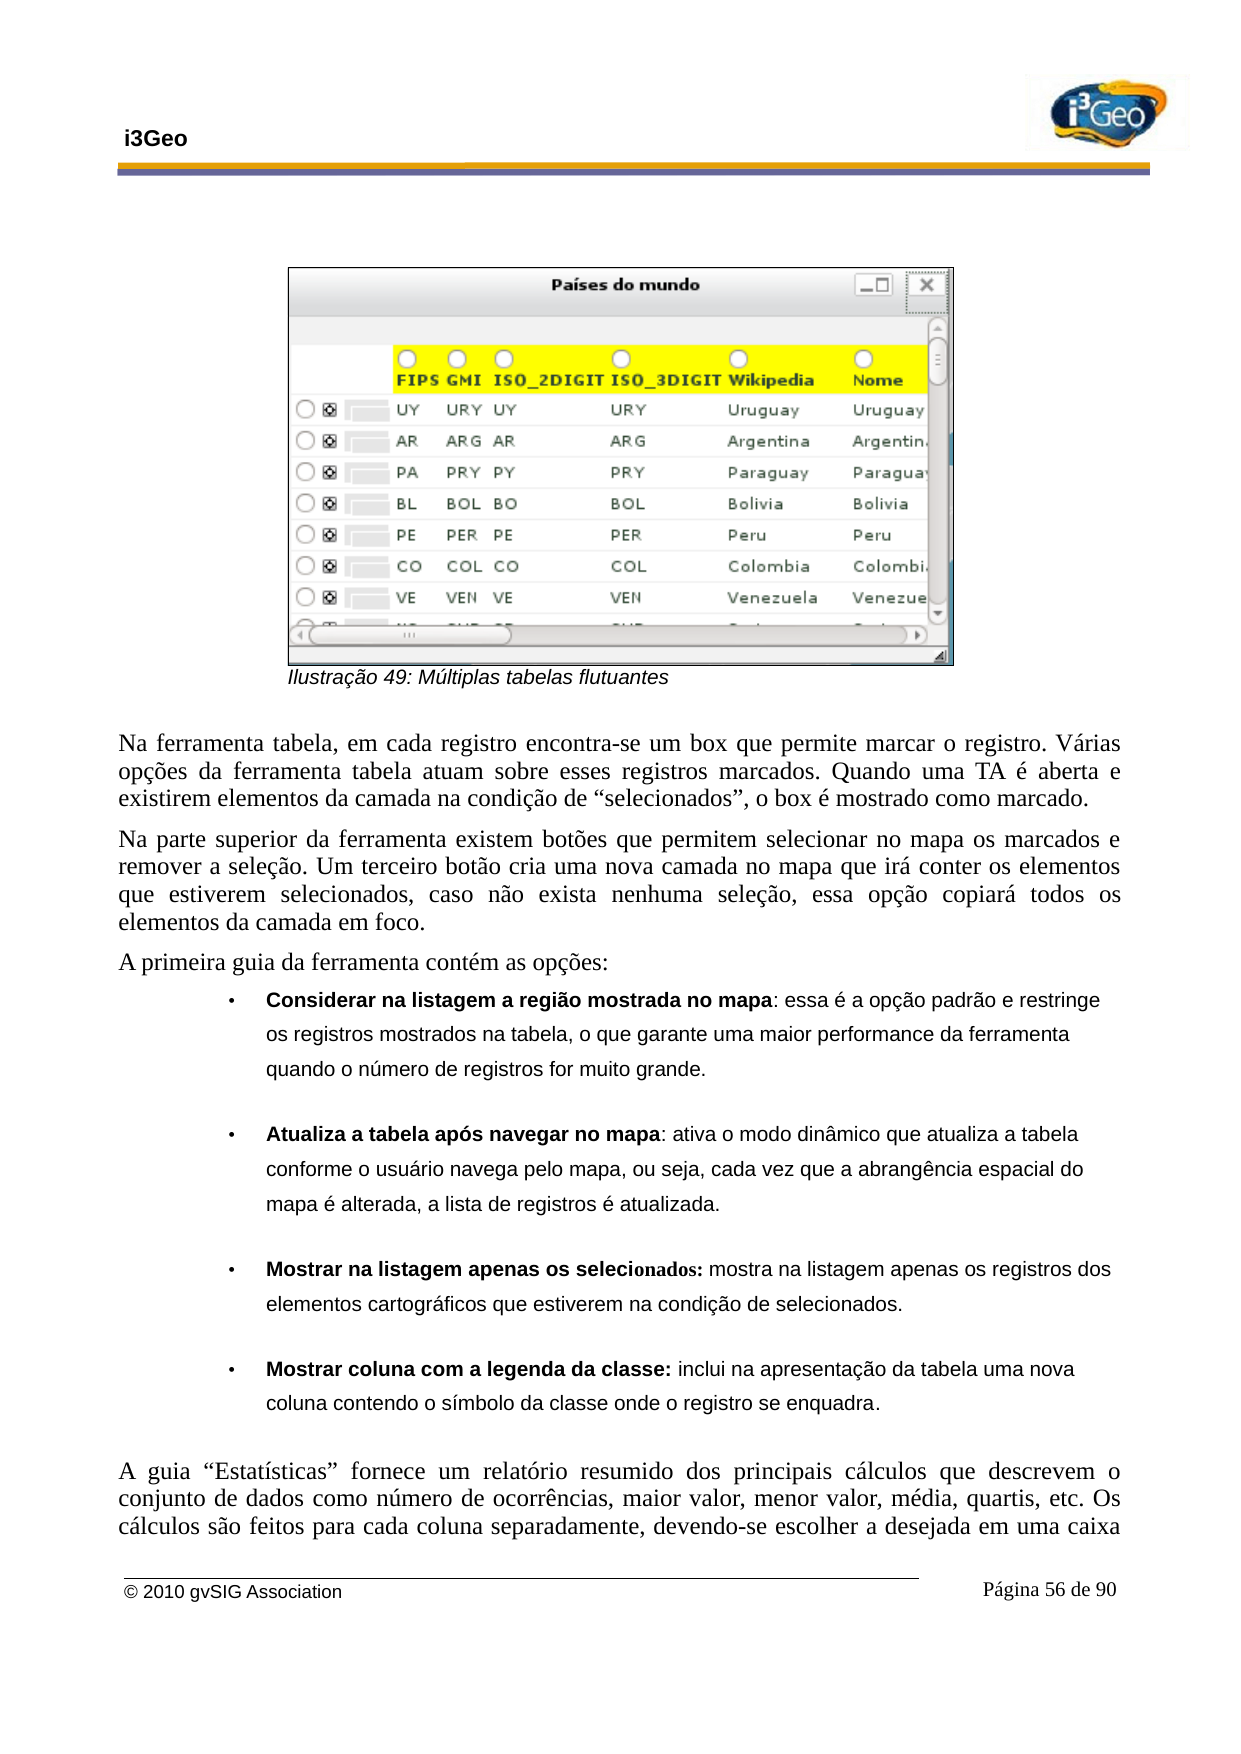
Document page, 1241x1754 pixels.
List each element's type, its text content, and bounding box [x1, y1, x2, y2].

picture [1025, 74, 1191, 151]
text A primeira guia da ferramenta contém as opções: [118, 948, 1122, 976]
text A guia “Estatísticas” fornece um relatório resumido dos principais cálculos que descrevem o conjunto de dados como número de ocorrências, maior valor, menor valor, média, quartis, etc. Os cálculos são feitos para cada coluna separadamente, devendo-se escolher a desejada em uma caixa [118, 1457, 1122, 1540]
list Mostrar coluna com a legenda da classe: inclui na apresentação da tabela uma nova coluna contendo o símbolo da classe onde o registro se enquadra. [228, 1357, 1122, 1415]
list Considerar na listagem a região mostrada no mapa: essa é a opção padrão e restringe os registros mostrados na tabela, o que garante uma maior performance da ferramenta quando o número de registros for muito grande. [228, 988, 1122, 1081]
text Na parte superior da ferramenta existem botões que permitem selecionar no mapa os marcados e remover a seleção. Um terceiro botão cria uma nova camada no mapa que irá conter os elementos que estiverem selecionados, caso não exista nenhuma seleção, essa opção copiará todos os elementos da camada em foco. [118, 825, 1122, 936]
list Mostrar na listagem apenas os selecionados: mostra na listagem apenas os registros dos elementos cartográficos que estiverem na condição de selecionados. [228, 1257, 1122, 1315]
text Ilustração 49: Múltiplas tabelas flutuantes [287, 666, 953, 689]
list Atualiza a tabela após navegar no mapa: ativa o modo dinâmico que atualiza a tabela conforme o usuário navega pelo mapa, ou seja, cada vez que a abrangência espacial do mapa é alterada, a lista de registros é atualizada. [228, 1123, 1122, 1216]
picture [289, 268, 953, 665]
